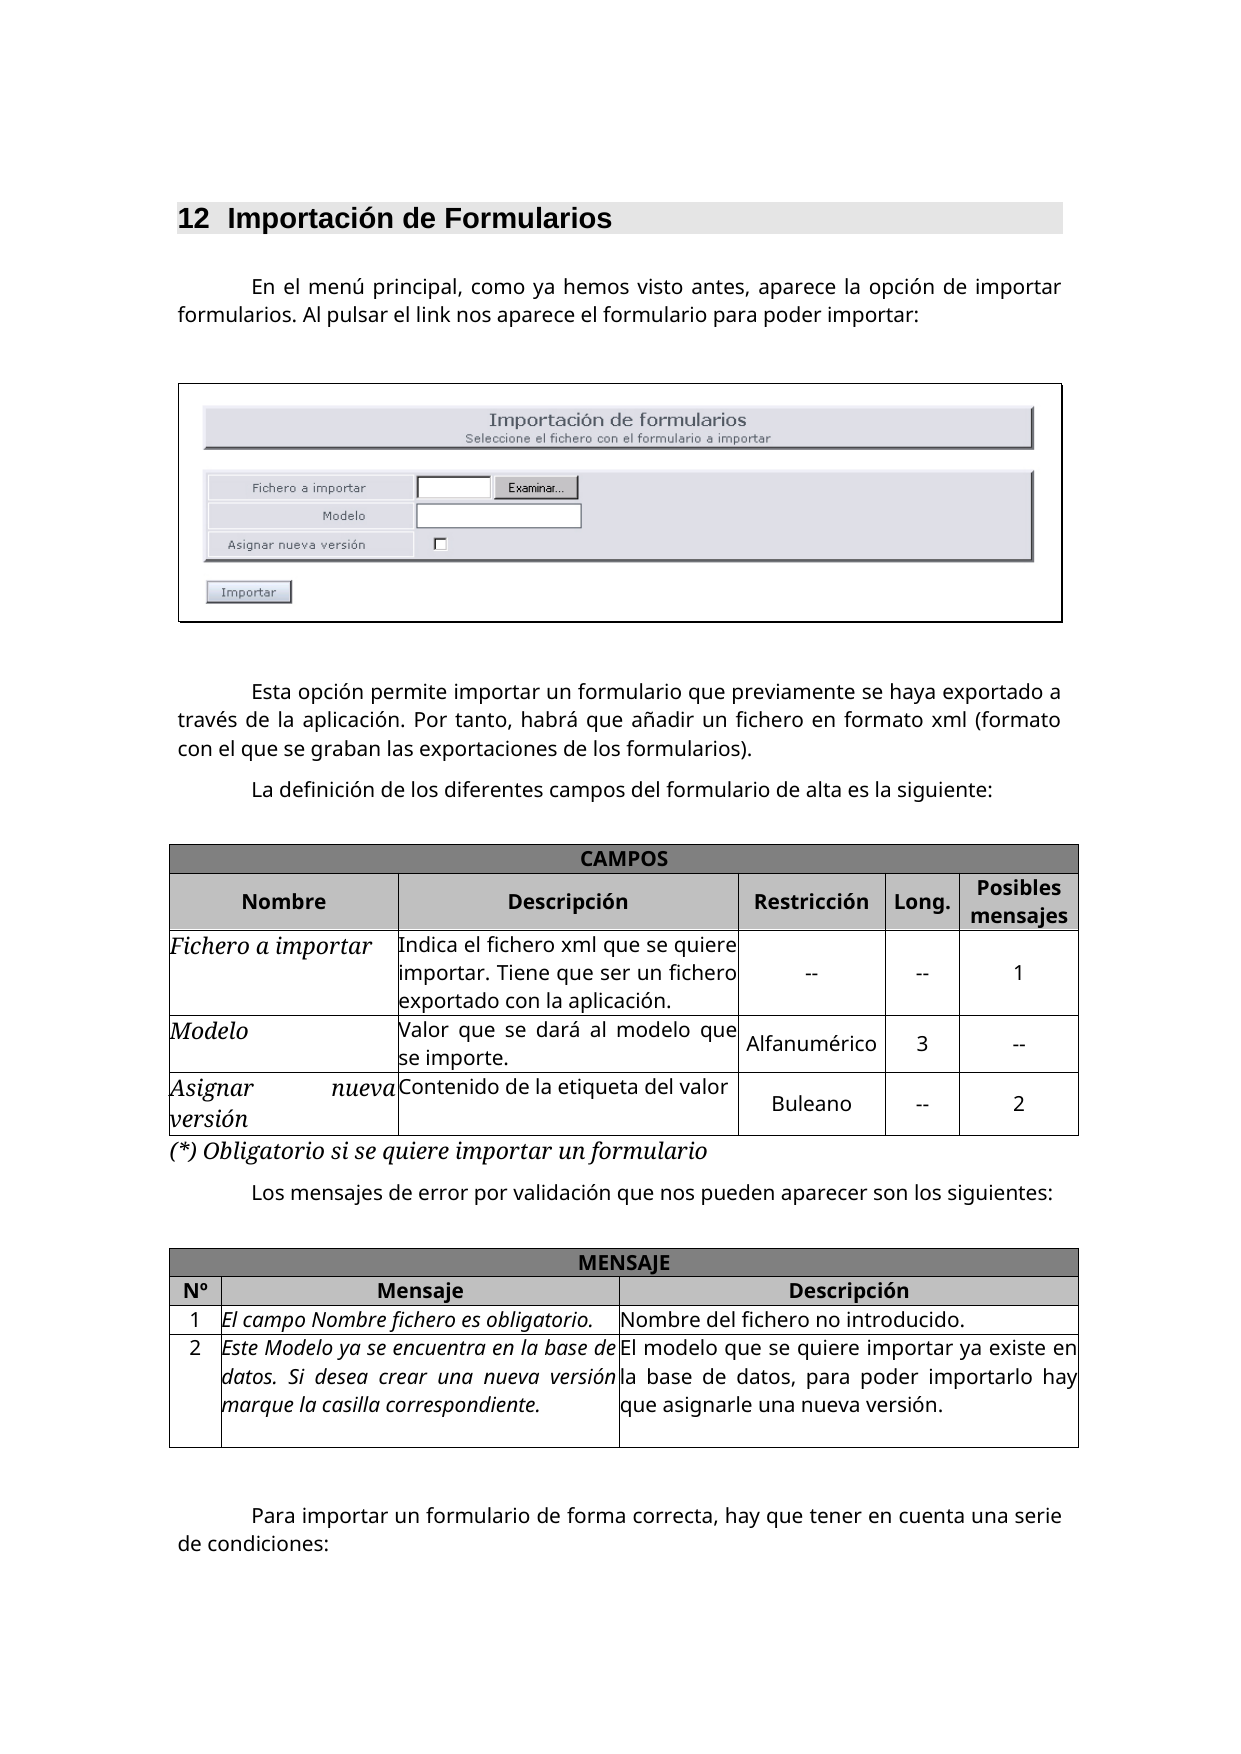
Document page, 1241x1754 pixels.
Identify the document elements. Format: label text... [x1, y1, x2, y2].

table_cell Buleano [739, 1073, 885, 1134]
table_cell El campo Nombre fichero es obligatorio. [222, 1306, 619, 1333]
table_cell Fichero a importar [170, 931, 398, 1015]
text En el menú principal, como ya hemos visto antes, aparece la opción de importar formularios. Al pulsar el link nos aparece el formulario para poder importar: [177, 272, 1063, 329]
table_cell 2 [960, 1073, 1078, 1134]
table_cell Modelo [170, 1016, 398, 1072]
table_cell Alfanumérico [739, 1016, 885, 1072]
table_cell Restricción [739, 874, 885, 929]
table_cell 1 [170, 1306, 221, 1333]
table_cell -- [886, 1073, 959, 1134]
text Para importar un formulario de forma correcta, hay que tener en cuenta una serie de condiciones: [177, 1501, 1063, 1558]
table_cell Asignar nueva versión [170, 1073, 398, 1134]
text La definición de los diferentes campos del formulario de alta es la siguiente: [177, 775, 1063, 803]
table_cell Nombre del fichero no introducido. [620, 1306, 1078, 1333]
table_cell Descripción [620, 1277, 1078, 1305]
table_cell Mensaje [222, 1277, 619, 1305]
table_cell -- [886, 931, 959, 1015]
table_cell (*) Obligatorio si se quiere importar un formulario [169, 1136, 1078, 1166]
table_cell Valor que se dará al modelo que se importe. [399, 1016, 738, 1072]
table_cell Nº [170, 1277, 221, 1305]
text Los mensajes de error por validación que nos pueden aparecer son los siguientes: [177, 1178, 1063, 1207]
table_header CAMPOS [170, 845, 1078, 873]
table_cell Este Modelo ya se encuentra en la base de datos. Si desea crear una nueva versión marque la casilla correspondiente. [222, 1335, 619, 1447]
table_cell 2 [170, 1335, 221, 1447]
table_cell 1 [960, 931, 1078, 1015]
table_cell Posibles mensajes [960, 874, 1078, 929]
picture [194, 392, 1045, 613]
table_cell Descripción [399, 874, 738, 929]
table_cell Nombre [170, 874, 398, 929]
table_header MENSAJE [170, 1249, 1078, 1276]
table_cell Contenido de la etiqueta del valor [399, 1073, 738, 1134]
subtitle Importación de Formularios [177, 202, 1063, 234]
table_cell Indica el fichero xml que se quiere importar. Tiene que ser un fichero exportado con la aplicación. [399, 931, 738, 1015]
table_cell 3 [886, 1016, 959, 1072]
table_cell El modelo que se quiere importar ya existe en la base de datos, para poder importarlo hay que asignarle una nueva versión. [620, 1335, 1078, 1447]
table_cell Long. [886, 874, 959, 929]
table_cell -- [960, 1016, 1078, 1072]
text Esta opción permite importar un formulario que previamente se haya exportado a través de la aplicación. Por tanto, habrá que añadir un fichero en formato xml (formato con el que se graban las exportaciones de los formularios). [177, 677, 1063, 762]
table_cell -- [739, 931, 885, 1015]
